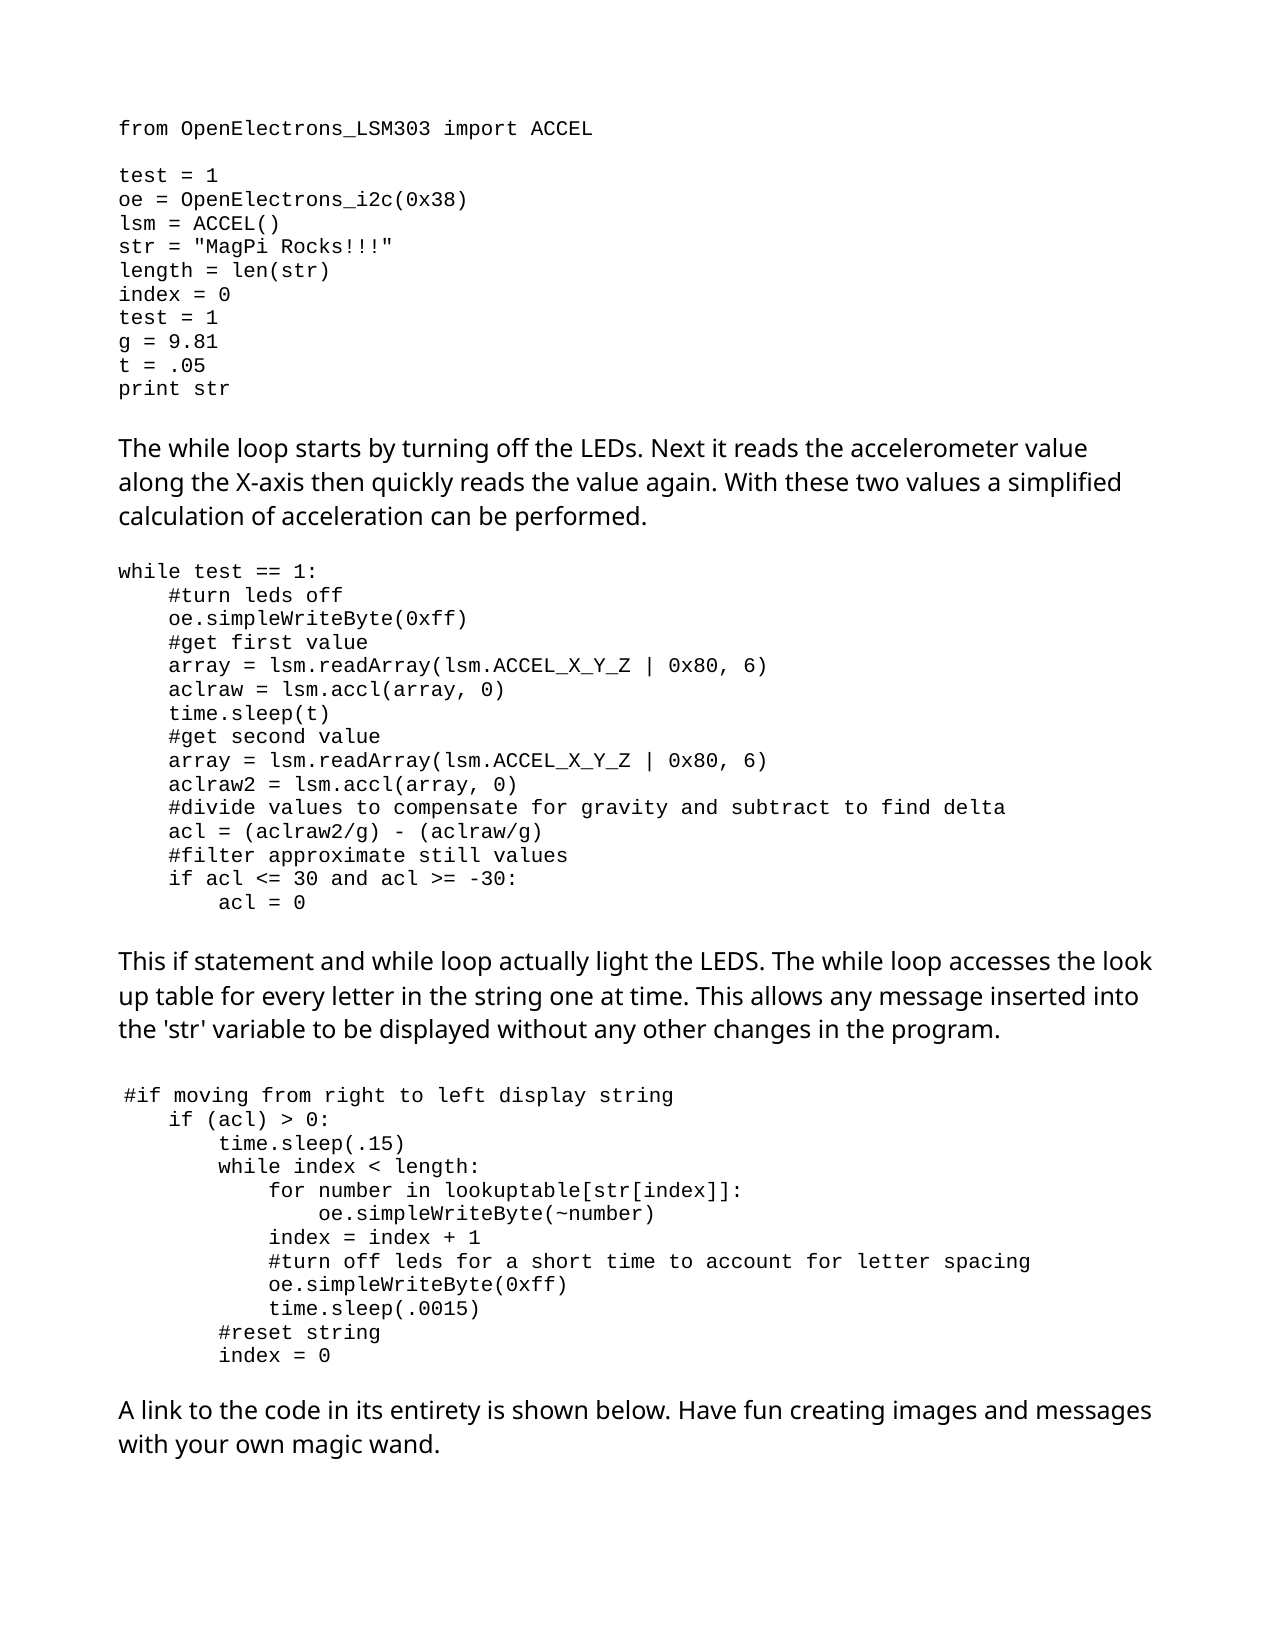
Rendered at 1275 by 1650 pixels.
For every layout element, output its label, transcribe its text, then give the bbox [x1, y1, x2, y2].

text #if moving from right to left display string if (acl) > 0: [118, 1080, 1157, 1132]
text time.sleep(.15) while index < length: for number in lookuptable[str[index]]: oe.simpleWriteByte(~number) index = index + 1 #turn off leds for a short time to account for letter spacing oe.simpleWriteByte(0xff) time.sleep(.0015) #reset string index = 0 [118, 1132, 1157, 1369]
text from OpenElectrons_LSM303 import ACCEL test = 1 oe = OpenElectrons_i2c(0x38) lsm = ACCEL() str = "MagPi Rocks!!!" length = len(str) index = 0 test = 1 g = 9.81 t = .05 print str [118, 118, 1157, 402]
text while test == 1: #turn leds off oe.simpleWriteByte(0xff) #get first value array = lsm.readArray(lsm.ACCEL_X_Y_Z | 0x80, 6) aclraw = lsm.accl(array, 0) time.sleep(t) #get second value array = lsm.readArray(lsm.ACCEL_X_Y_Z | 0x80, 6) aclraw2 = lsm.accl(array, 0) #divide values to compensate for gravity and subtract to find delta acl = (aclraw2/g) - (aclraw/g) #filter approximate still values if acl <= 30 and acl >= -30: acl = 0 [118, 561, 1157, 916]
text The while loop starts by turning off the LEDs. Next it reads the accelerometer value along the X-axis then quickly reads the value again. With these two values a simplified calculation of acceleration can be performed. [118, 430, 1157, 532]
text A link to the code in its entirety is shown below. Have fun creating images and messages with your own magic wand. [118, 1393, 1157, 1461]
text This if statement and while loop actually light the LEDS. The while loop accesses the look up table for every letter in the string one at time. This allows any message inserted into the 'str' variable to be displayed without any other changes in the program. [118, 944, 1157, 1046]
